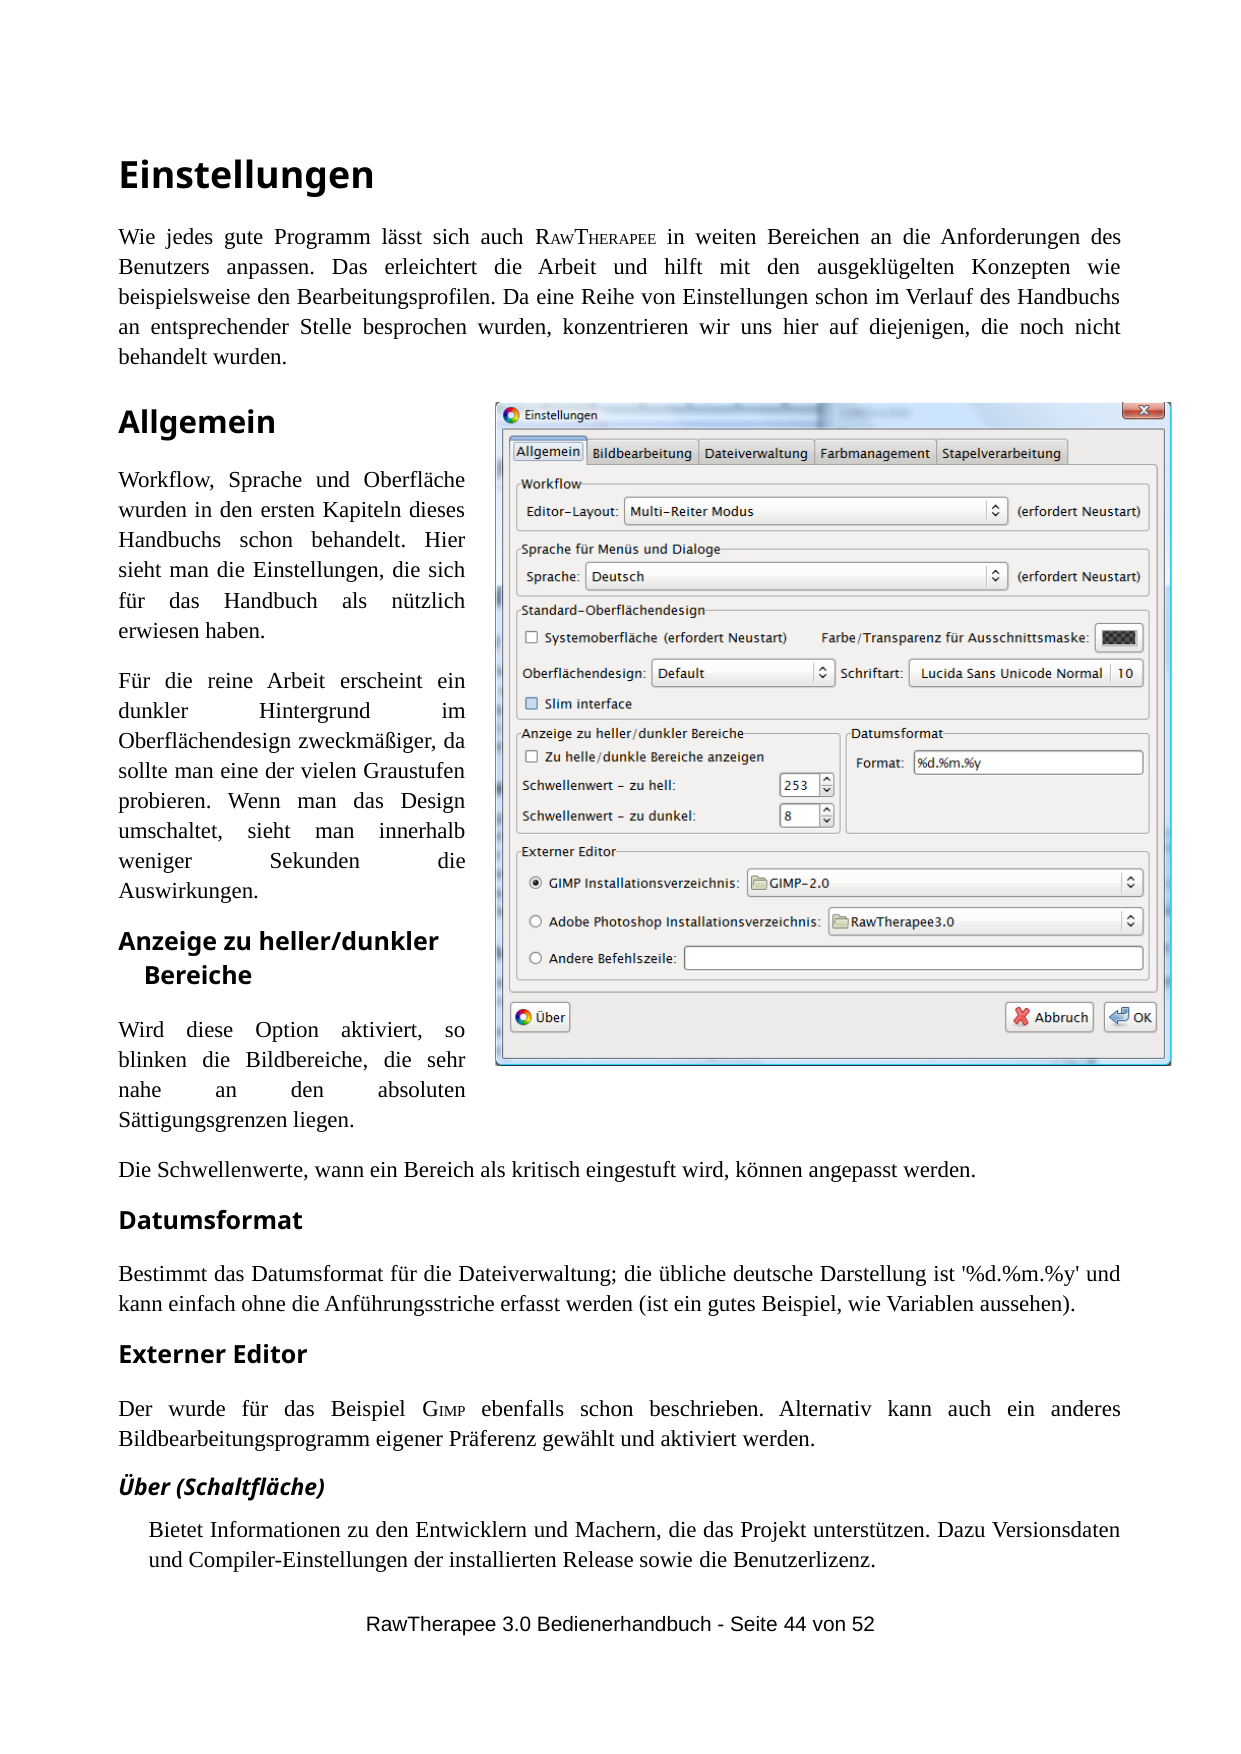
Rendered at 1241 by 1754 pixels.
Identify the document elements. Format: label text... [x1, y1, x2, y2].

text Die Schwellenwerte, wann ein Bereich als kritisch eingestuft wird, können angepasst werden. [118, 1152, 1122, 1183]
subtitle Anzeige zu heller/dunkler Bereiche [118, 924, 495, 992]
text Wird diese Option aktiviert, so blinken die Bildbereiche, die sehr nahe an den absoluten Sättigungsgrenzen liegen. [118, 1012, 1122, 1132]
subtitle Externer Editor [118, 1337, 1122, 1371]
text Bestimmt das Datumsformat für die Dateiverwaltung; die übliche deutsche Darstellung ist '%d.%m.%y' und kann einfach ohne die Anführungsstriche erfasst werden (ist ein gutes Beispiel, wie Variablen aussehen). [118, 1257, 1122, 1317]
subtitle Datumsformat [118, 1203, 1122, 1237]
subtitle Über (Schaltfläche) [118, 1471, 1122, 1502]
text Für die reine Arbeit erscheint ein dunkler Hintergrund im Oberflächendesign zweckmäßiger, da sollte man eine der vielen Graustufen probieren. Wenn man das Design umschaltet, sieht man innerhalb weniger Sekunden die Auswirkungen. [118, 663, 495, 904]
text Wie jedes gute Programm lässt sich auch RawTherapee in weiten Bereichen an die Anforderungen des Benutzers anpassen. Das erleichtert die Arbeit und hilft mit den ausgeklügelten Konzepten wie beispielsweise den Bearbeitungsprofilen. Da eine Reihe von Einstellungen schon im Verlauf des Handbuchs an entsprechender Stelle besprochen wurden, konzentrieren wir uns hier auf diejenigen, die noch nicht behandelt wurden. [118, 219, 1122, 370]
text Bietet Informationen zu den Entwicklern und Machern, die das Projekt unterstützen. Dazu Versionsdaten und Compiler-Einstellungen der installierten Release sowie die Benutzerlizenz. [148, 1512, 1122, 1573]
picture [495, 402, 1172, 1066]
subtitle Einstellungen [118, 148, 1122, 199]
text Der wurde für das Beispiel Gimp ebenfalls schon beschrieben. Alternativ kann auch ein anderes Bildbearbeitungsprogramm eigener Präferenz gewählt und aktiviert werden. [118, 1391, 1122, 1451]
text Workflow, Sprache und Oberfläche wurden in den ersten Kapiteln dieses Handbuchs schon behandelt. Hier sieht man die Einstellungen, die sich für das Handbuch als nützlich erwiesen haben. [118, 462, 495, 643]
subtitle Allgemein [118, 400, 1122, 442]
